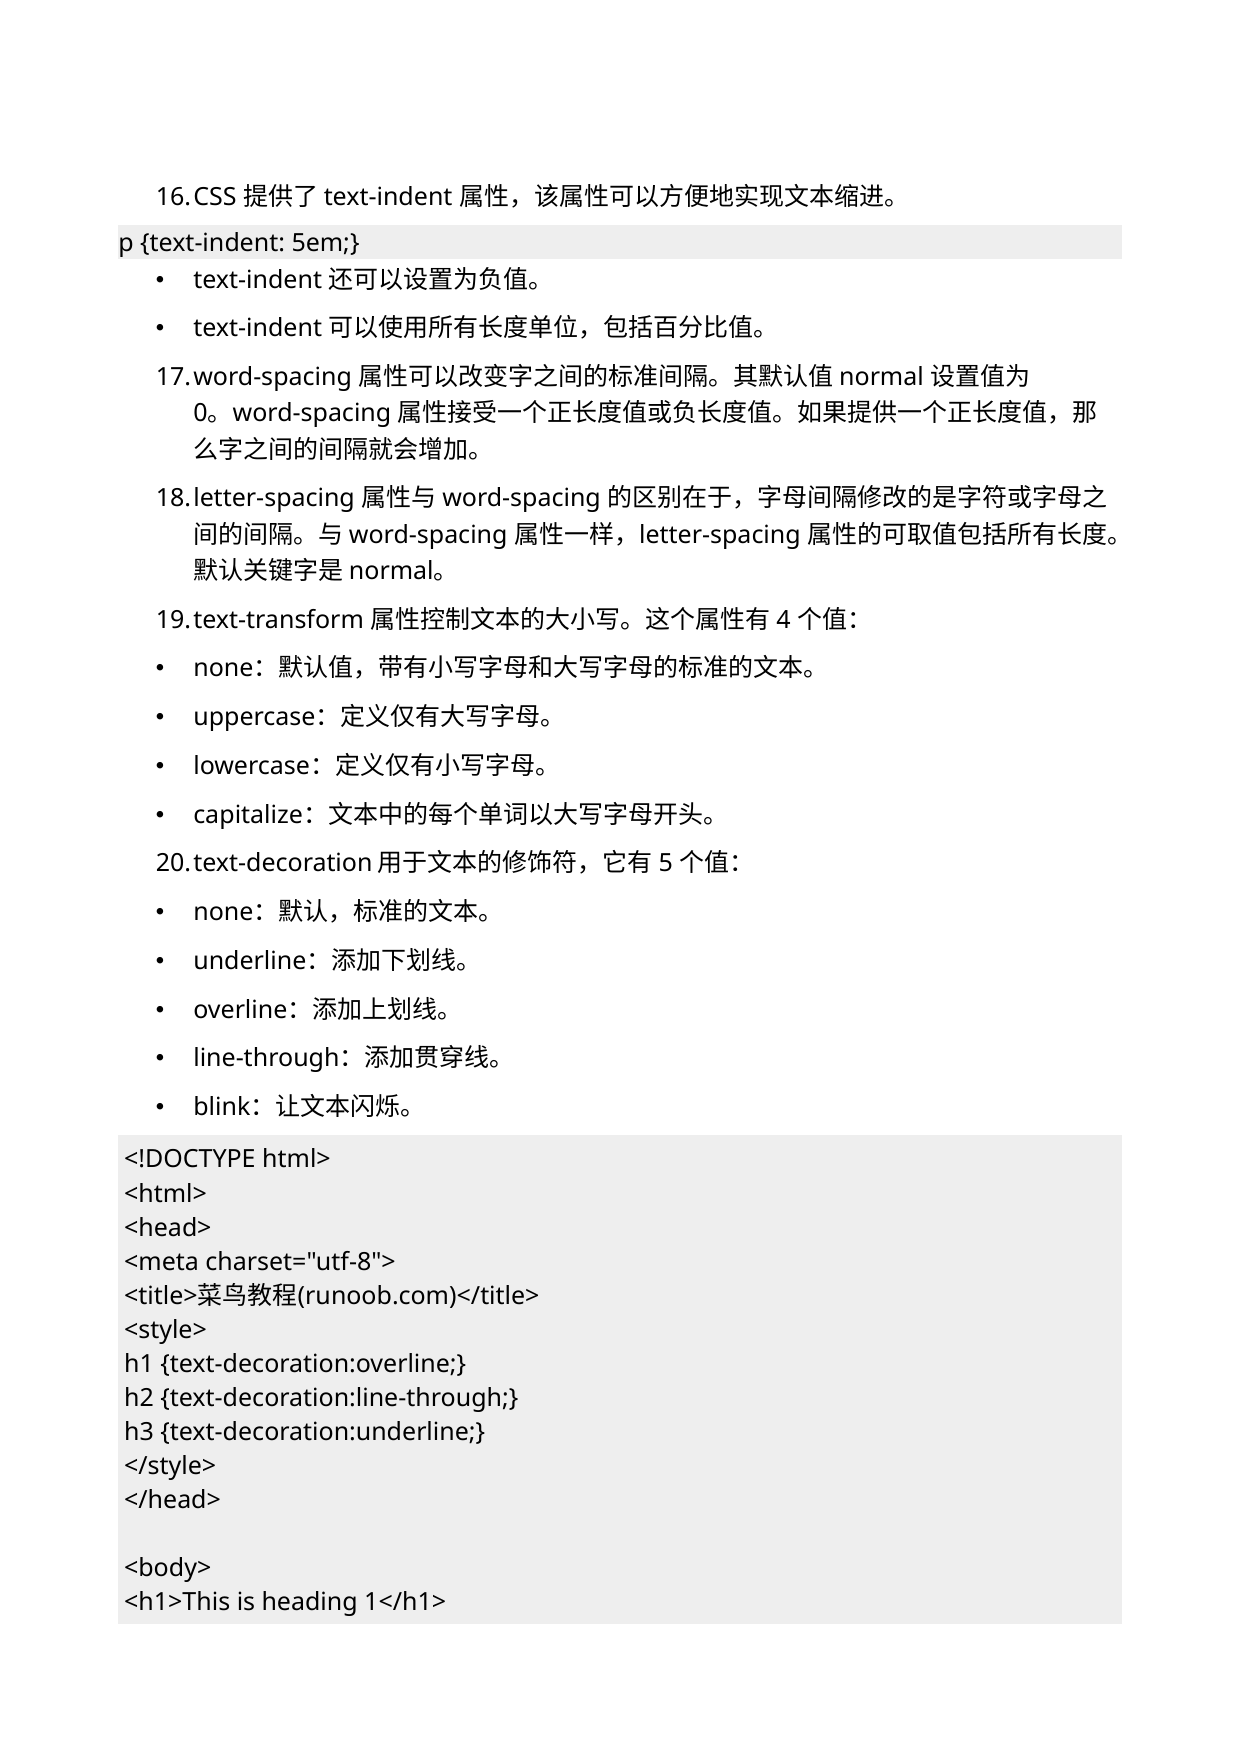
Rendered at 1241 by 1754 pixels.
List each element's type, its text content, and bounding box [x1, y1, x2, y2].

table_header <!DOCTYPE html> <html> <head> <meta charset="utf-8"> <title>菜鸟教程(runoob.com)</title> <style> h1 {text-decoration:overline;} h2 {text-decoration:line-through;} h3 {text-decoration:underline;} </style> </head> <body> <h1>This is heading 1</h1> [118, 1135, 1122, 1624]
list none：默认，标准的文本。 [156, 892, 1122, 928]
list line-through：添加贯穿线。 [156, 1038, 1122, 1074]
list word-spacing 属性可以改变字之间的标准间隔。其默认值 normal 设置值为 0。word-spacing 属性接受一个正长度值或负长度值。如果提供一个正长度值，那么字之间的间隔就会增加。 [156, 357, 1122, 465]
list letter-spacing 属性与 word-spacing 的区别在于，字母间隔修改的是字符或字母之间的间隔。与 word-spacing 属性一样，letter-spacing 属性的可取值包括所有长度。默认关键字是 normal。 [156, 478, 1122, 587]
list capitalize：文本中的每个单词以大写字母开头。 [156, 794, 1122, 830]
list underline：添加下划线。 [156, 940, 1122, 977]
list overline：添加上划线。 [156, 989, 1122, 1025]
list none：默认值，带有小写字母和大写字母的标准的文本。 [156, 648, 1122, 684]
list text-indent 还可以设置为负值。 [156, 259, 1122, 295]
list text-indent 可以使用所有长度单位，包括百分比值。 [156, 308, 1122, 344]
list uppercase：定义仅有大写字母。 [156, 697, 1122, 733]
list text-decoration用于文本的修饰符，它有 5 个值： [156, 843, 1122, 879]
table_header p {text-indent: 5em;} [118, 225, 1122, 259]
list lowercase：定义仅有小写字母。 [156, 745, 1122, 782]
list blink：让文本闪烁。 [156, 1087, 1122, 1123]
list CSS 提供了 text-indent 属性，该属性可以方便地实现文本缩进。 [156, 176, 1122, 213]
list text-transform 属性控制文本的大小写。这个属性有 4 个值： [156, 599, 1122, 635]
